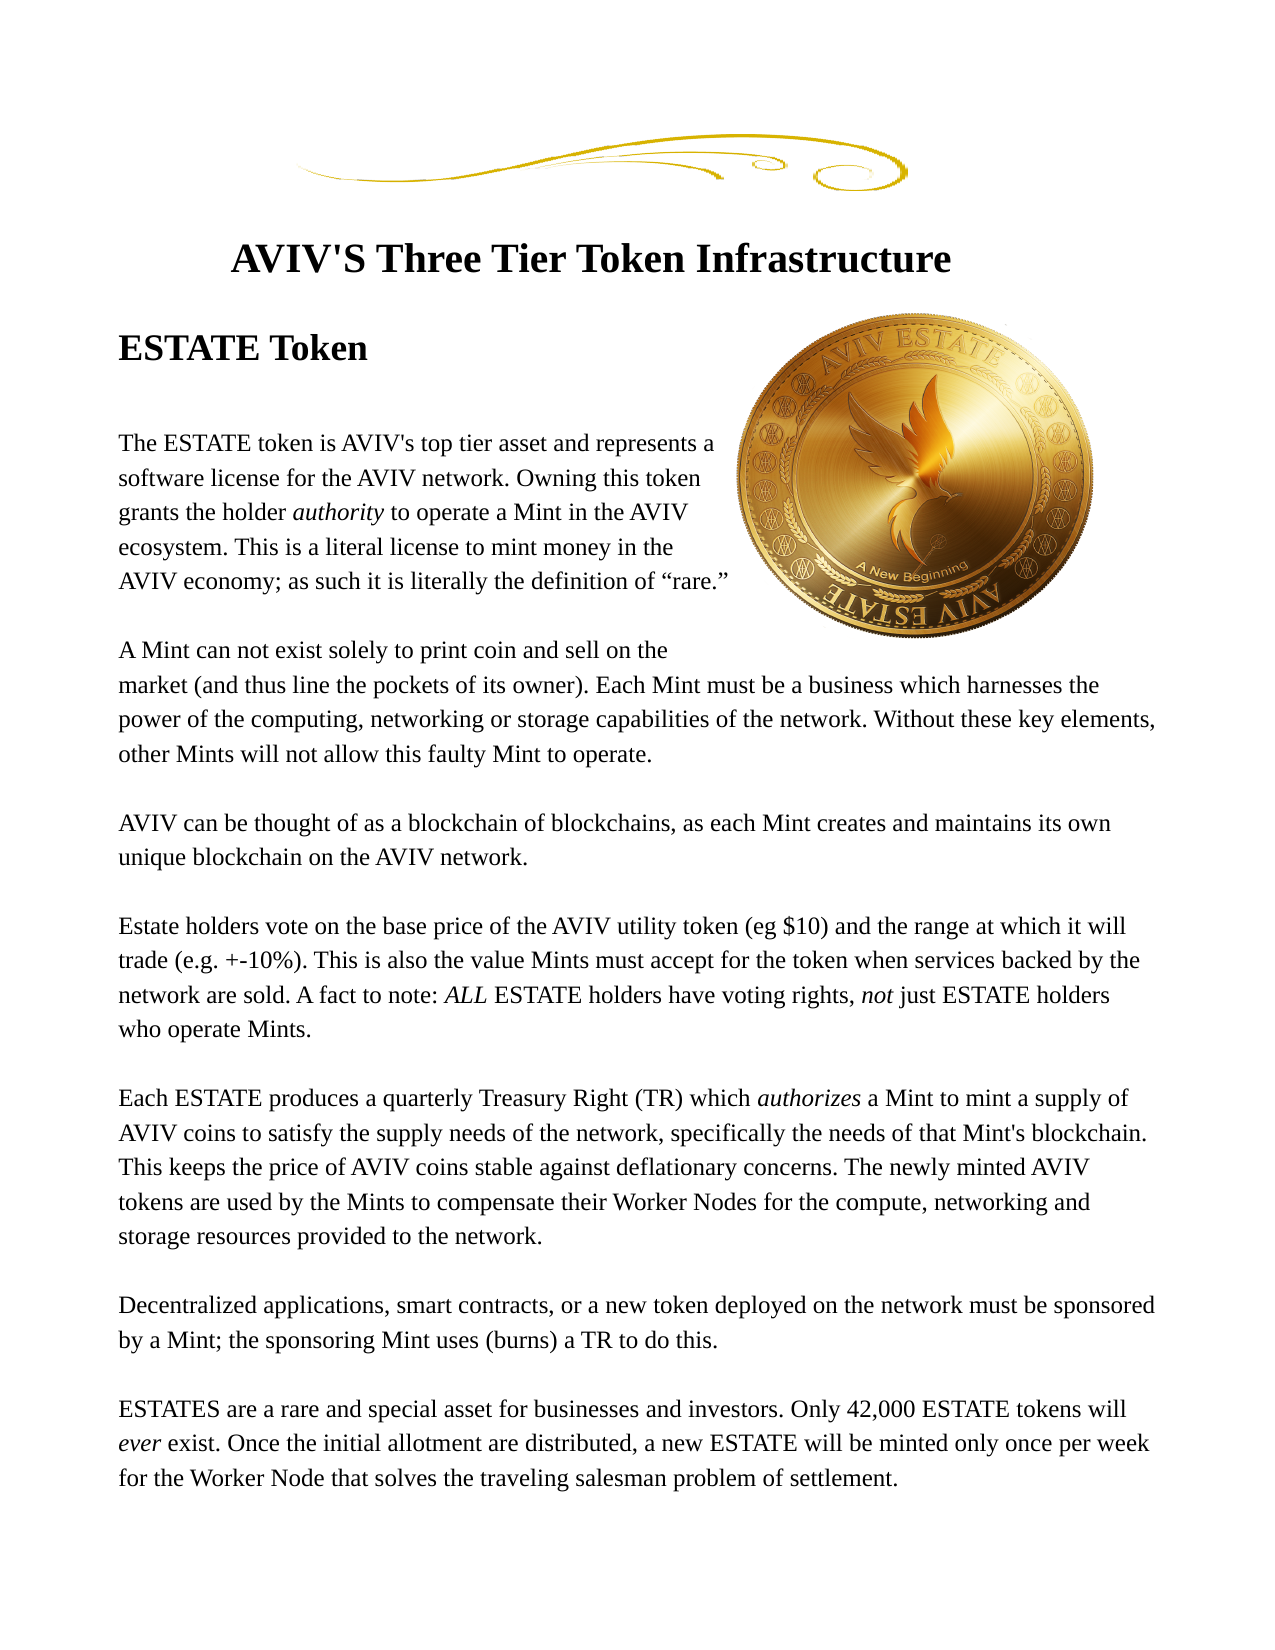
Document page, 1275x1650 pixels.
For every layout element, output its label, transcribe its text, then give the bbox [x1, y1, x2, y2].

text ESTATE Token [118, 325, 736, 368]
text [1094, 428, 1157, 595]
text [1094, 325, 1157, 368]
text The ESTATE token is AVIV's top tier asset and represents a software license for the AVIV network. Owning this token grants the holder authority to operate a Mint in the AVIV ecosystem. This is a literal license to mint money in the AVIV economy; as such it is literally the definition of “rare.” [118, 428, 736, 595]
picture [296, 134, 908, 191]
text Each ESTATE produces a quarterly Treasury Right (TR) which authorizes a Mint to mint a supply of AVIV coins to satisfy the supply needs of the network, specifically the needs of that Mint's blockchain. This keeps the price of AVIV coins stable against deflationary concerns. The newly minted AVIV tokens are used by the Mints to compensate their Worker Nodes for the compute, networking and storage resources provided to the network. [118, 1083, 1157, 1250]
text AVIV can be thought of as a blockchain of blockchains, as each Mint creates and maintains its own unique blockchain on the AVIV network. [118, 808, 1157, 871]
text ESTATES are a rare and special asset for businesses and investors. Only 42,000 ESTATE tokens will ever exist. Once the initial allotment are distributed, a new ESTATE will be minted only once per week for the Worker Node that solves the traveling salesman problem of settlement. [118, 1394, 1157, 1492]
text AVIV'S Three Tier Token Infrastructure [118, 233, 1157, 281]
picture [736, 313, 1094, 639]
text A Mint can not exist solely to print coin and sell on the market (and thus line the pockets of its owner). Each Mint must be a business which harnesses the power of the computing, networking or storage capabilities of the network. Without these key elements, other Mints will not allow this faulty Mint to operate. [118, 635, 1157, 767]
text Estate holders vote on the base price of the AVIV utility token (eg $10) and the range at which it will trade (e.g. +-10%). This is also the value Mints must accept for the token when services backed by the network are sold. A fact to note: ALL ESTATE holders have voting rights, not just ESTATE holders who operate Mints. [118, 911, 1157, 1043]
text Decentralized applications, smart contracts, or a new token deployed on the network must be sponsored by a Mint; the sponsoring Mint uses (burns) a TR to do this. [118, 1290, 1157, 1354]
